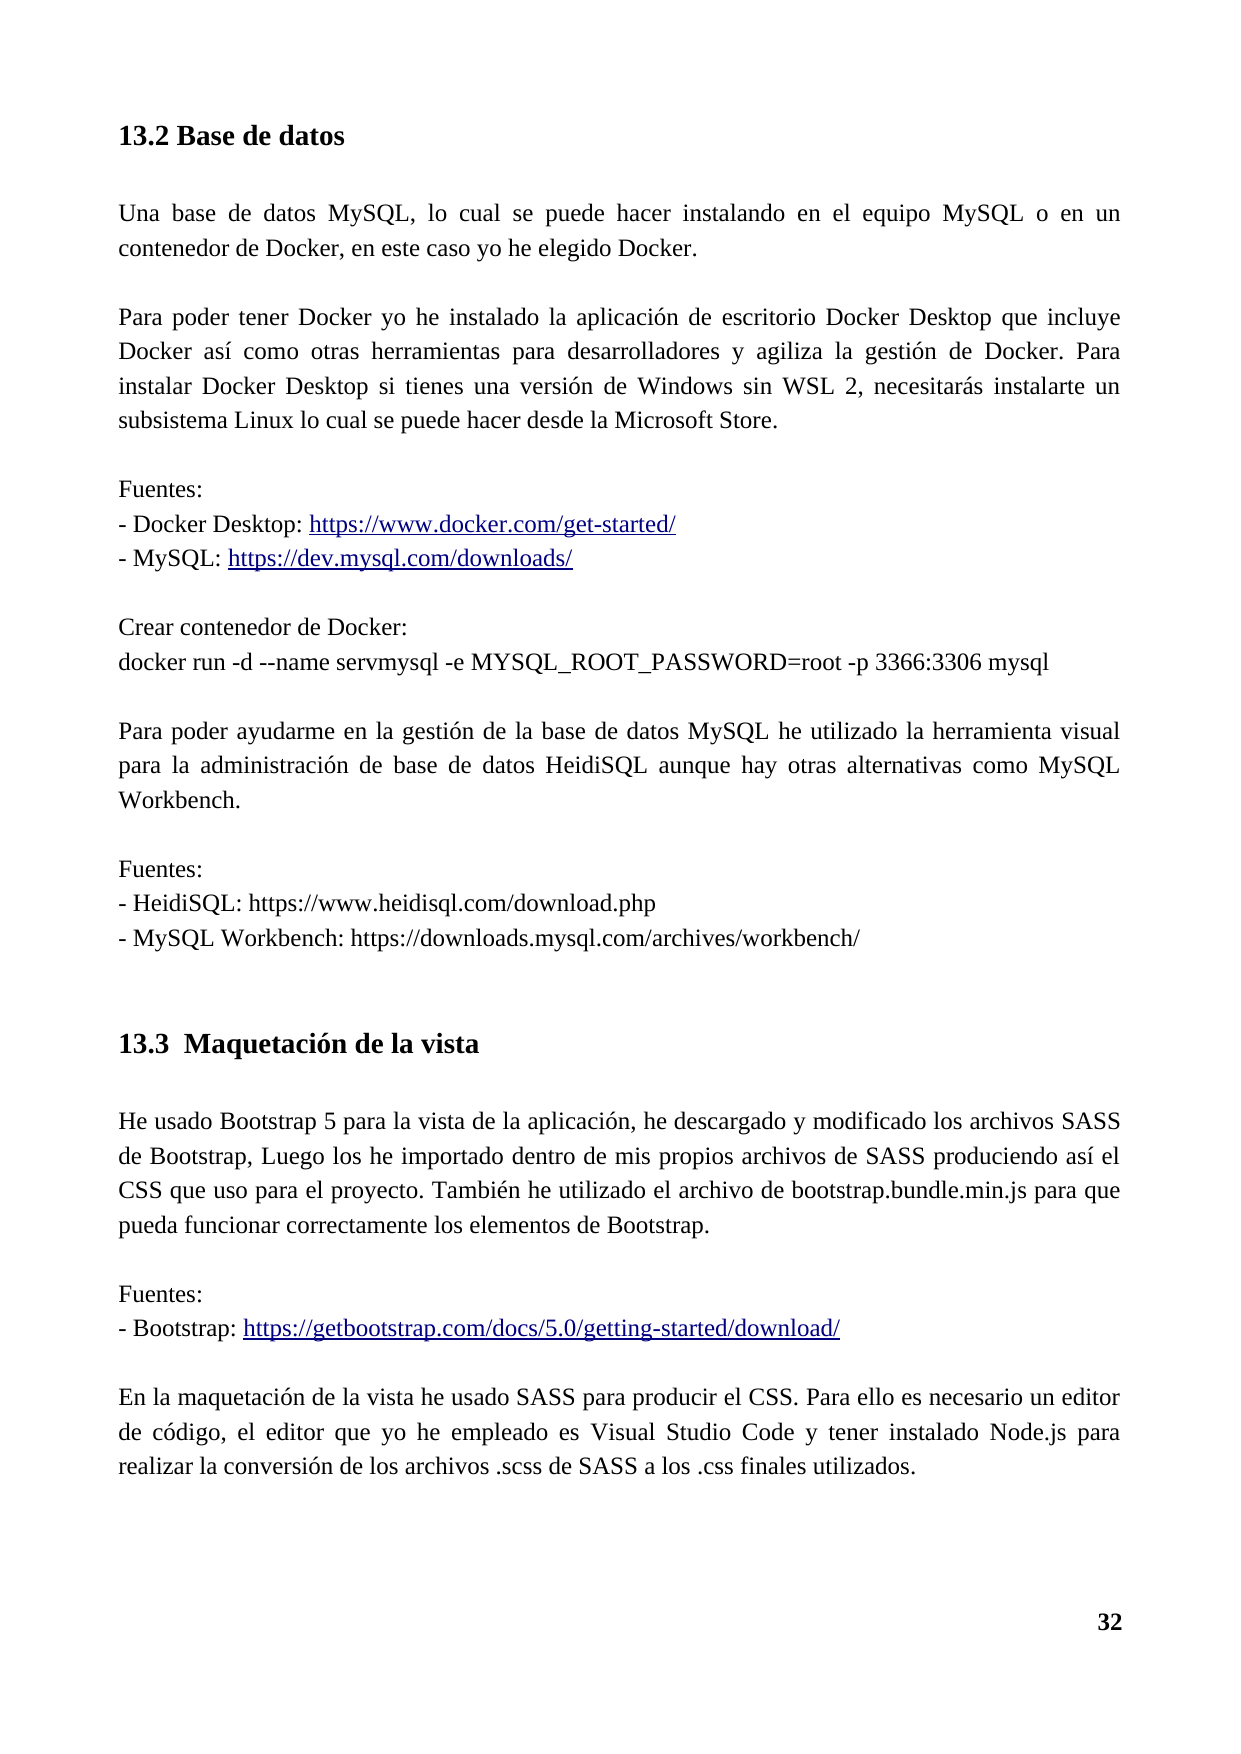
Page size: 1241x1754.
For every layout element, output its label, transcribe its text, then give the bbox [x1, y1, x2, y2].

text Fuentes: [118, 474, 1122, 503]
text - Bootstrap: https://getbootstrap.com/docs/5.0/getting-started/download/ [118, 1313, 1122, 1342]
text Una base de datos MySQL, lo cual se puede hacer instalando en el equipo MySQL o en un contenedor de Docker, en este caso yo he elegido Docker. [118, 198, 1122, 262]
text Para poder ayudarme en la gestión de la base de datos MySQL he utilizado la herramienta visual para la administración de base de datos HeidiSQL aunque hay otras alternativas como MySQL Workbench. [118, 716, 1122, 813]
text Fuentes: [118, 854, 1122, 882]
text - MySQL: https://dev.mysql.com/downloads/ [118, 543, 1122, 572]
text En la maquetación de la vista he usado SASS para producir el CSS. Para ello es necesario un editor de código, el editor que yo he empleado es Visual Studio Code y tener instalado Node.js para realizar la conversión de los archivos .scss de SASS a los .css finales utilizados. [118, 1382, 1122, 1480]
text docker run -d --name servmysql -e MYSQL_ROOT_PASSWORD=root -p 3366:3306 mysql [118, 647, 1122, 676]
text 13.3 Maquetación de la vista [118, 1026, 1122, 1059]
text Para poder tener Docker yo he instalado la aplicación de escritorio Docker Desktop que incluye Docker así como otras herramientas para desarrolladores y agiliza la gestión de Docker. Para instalar Docker Desktop si tienes una versión de Windows sin WSL 2, necesitarás instalarte un subsistema Linux lo cual se puede hacer desde la Microsoft Store. [118, 302, 1122, 434]
text Fuentes: [118, 1279, 1122, 1308]
text - Docker Desktop: https://www.docker.com/get-started/ [118, 509, 1122, 538]
text - MySQL Workbench: https://downloads.mysql.com/archives/workbench/ [118, 923, 1122, 951]
text He usado Bootstrap 5 para la vista de la aplicación, he descargado y modificado los archivos SASS de Bootstrap, Luego los he importado dentro de mis propios archivos de SASS produciendo así el CSS que uso para el proyecto. También he utilizado el archivo de bootstrap.bundle.min.js para que pueda funcionar correctamente los elementos de Bootstrap. [118, 1106, 1122, 1239]
text 13.2 Base de datos [118, 118, 1122, 152]
text - HeidiSQL: https://www.heidisql.com/download.php [118, 888, 1122, 917]
text Crear contenedor de Docker: [118, 612, 1122, 641]
